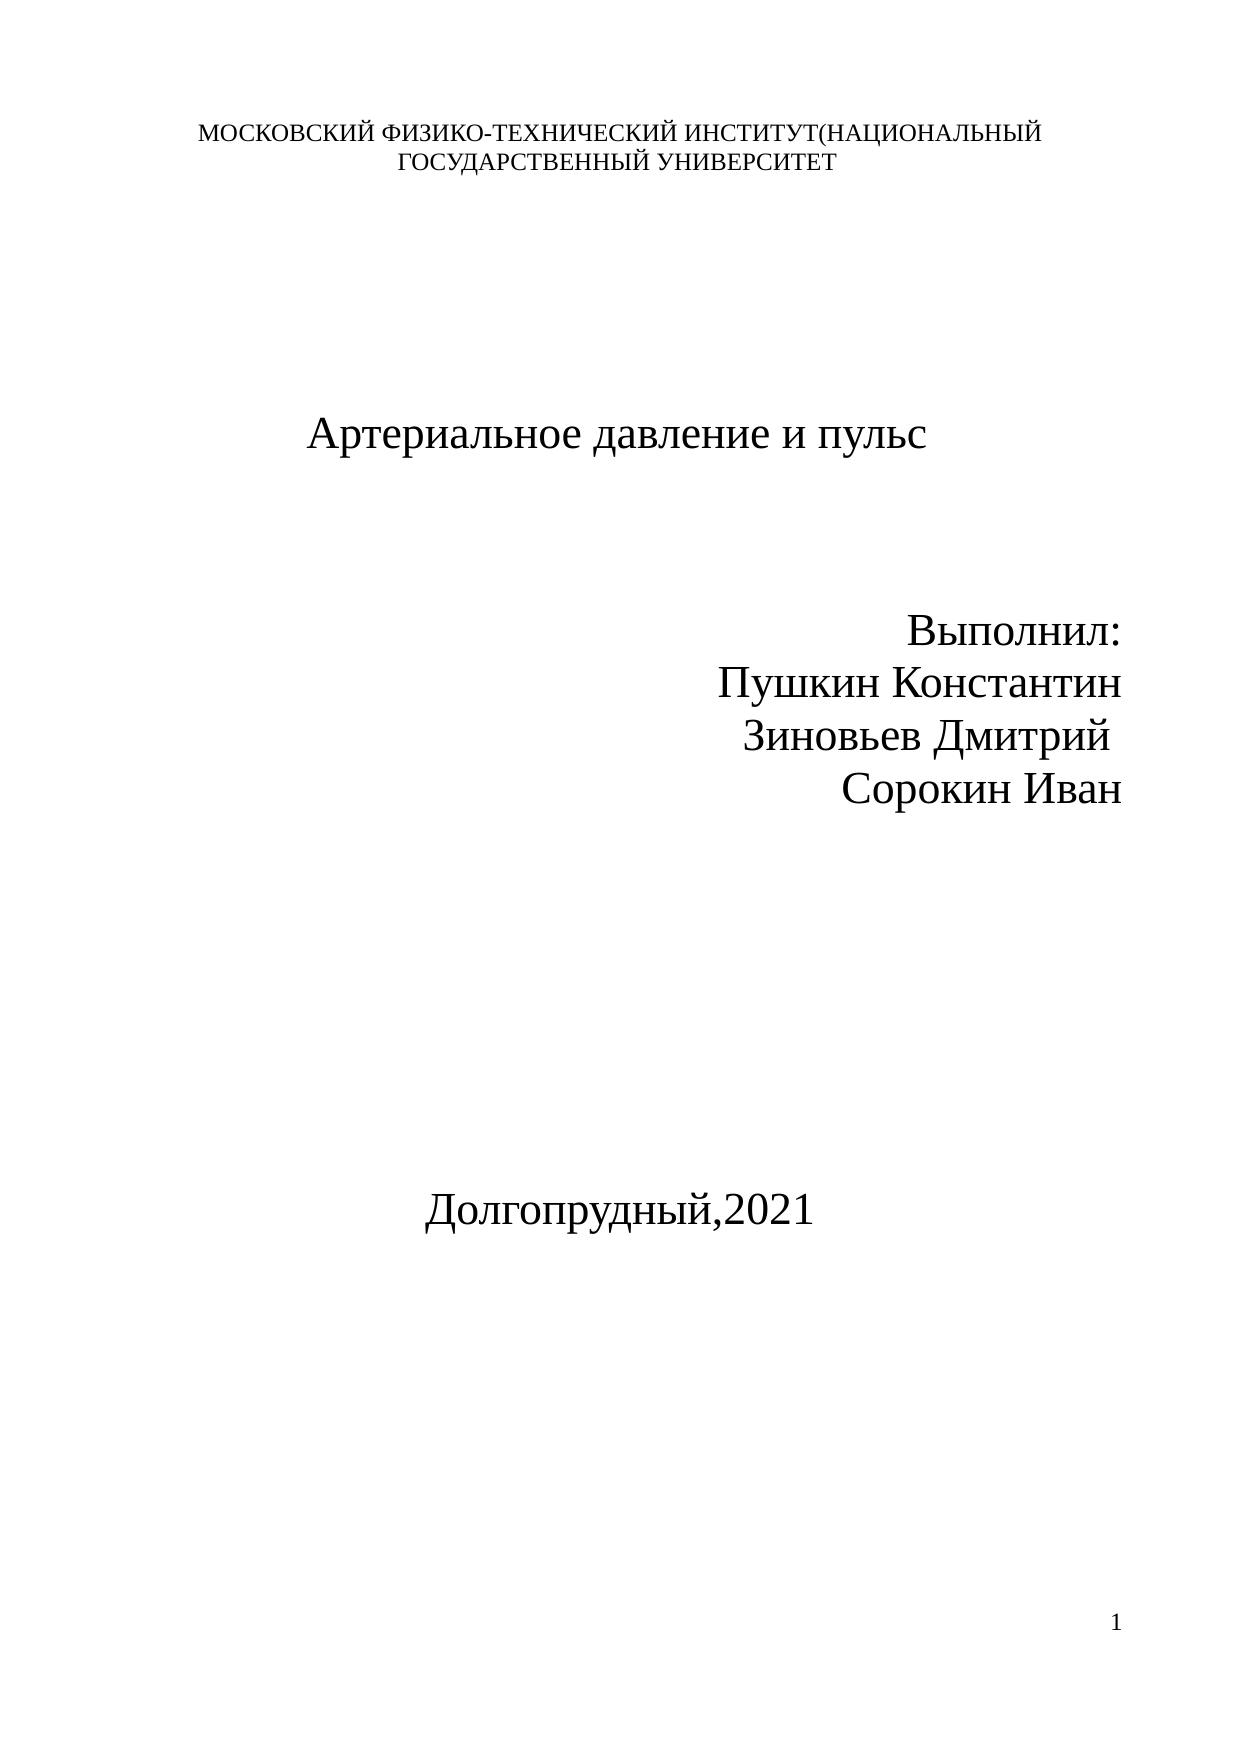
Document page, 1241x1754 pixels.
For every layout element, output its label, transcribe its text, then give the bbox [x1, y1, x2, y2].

text Долгопрудный,2021 [118, 1182, 1122, 1234]
text Зиновьев Дмитрий [118, 707, 1122, 760]
text Сорокин Иван [118, 760, 1122, 813]
text Пушкин Константин [118, 655, 1122, 707]
text Артериальное давление и пульс [118, 406, 1122, 458]
text Выполнил: [118, 602, 1122, 655]
text МОСКОВСКИЙ ФИЗИКО-ТЕХНИЧЕСКИЙ ИНСТИТУТ(НАЦИОНАЛЬНЫЙ ГОСУДАРСТВЕННЫЙ УНИВЕРСИТЕТ [118, 118, 1122, 176]
